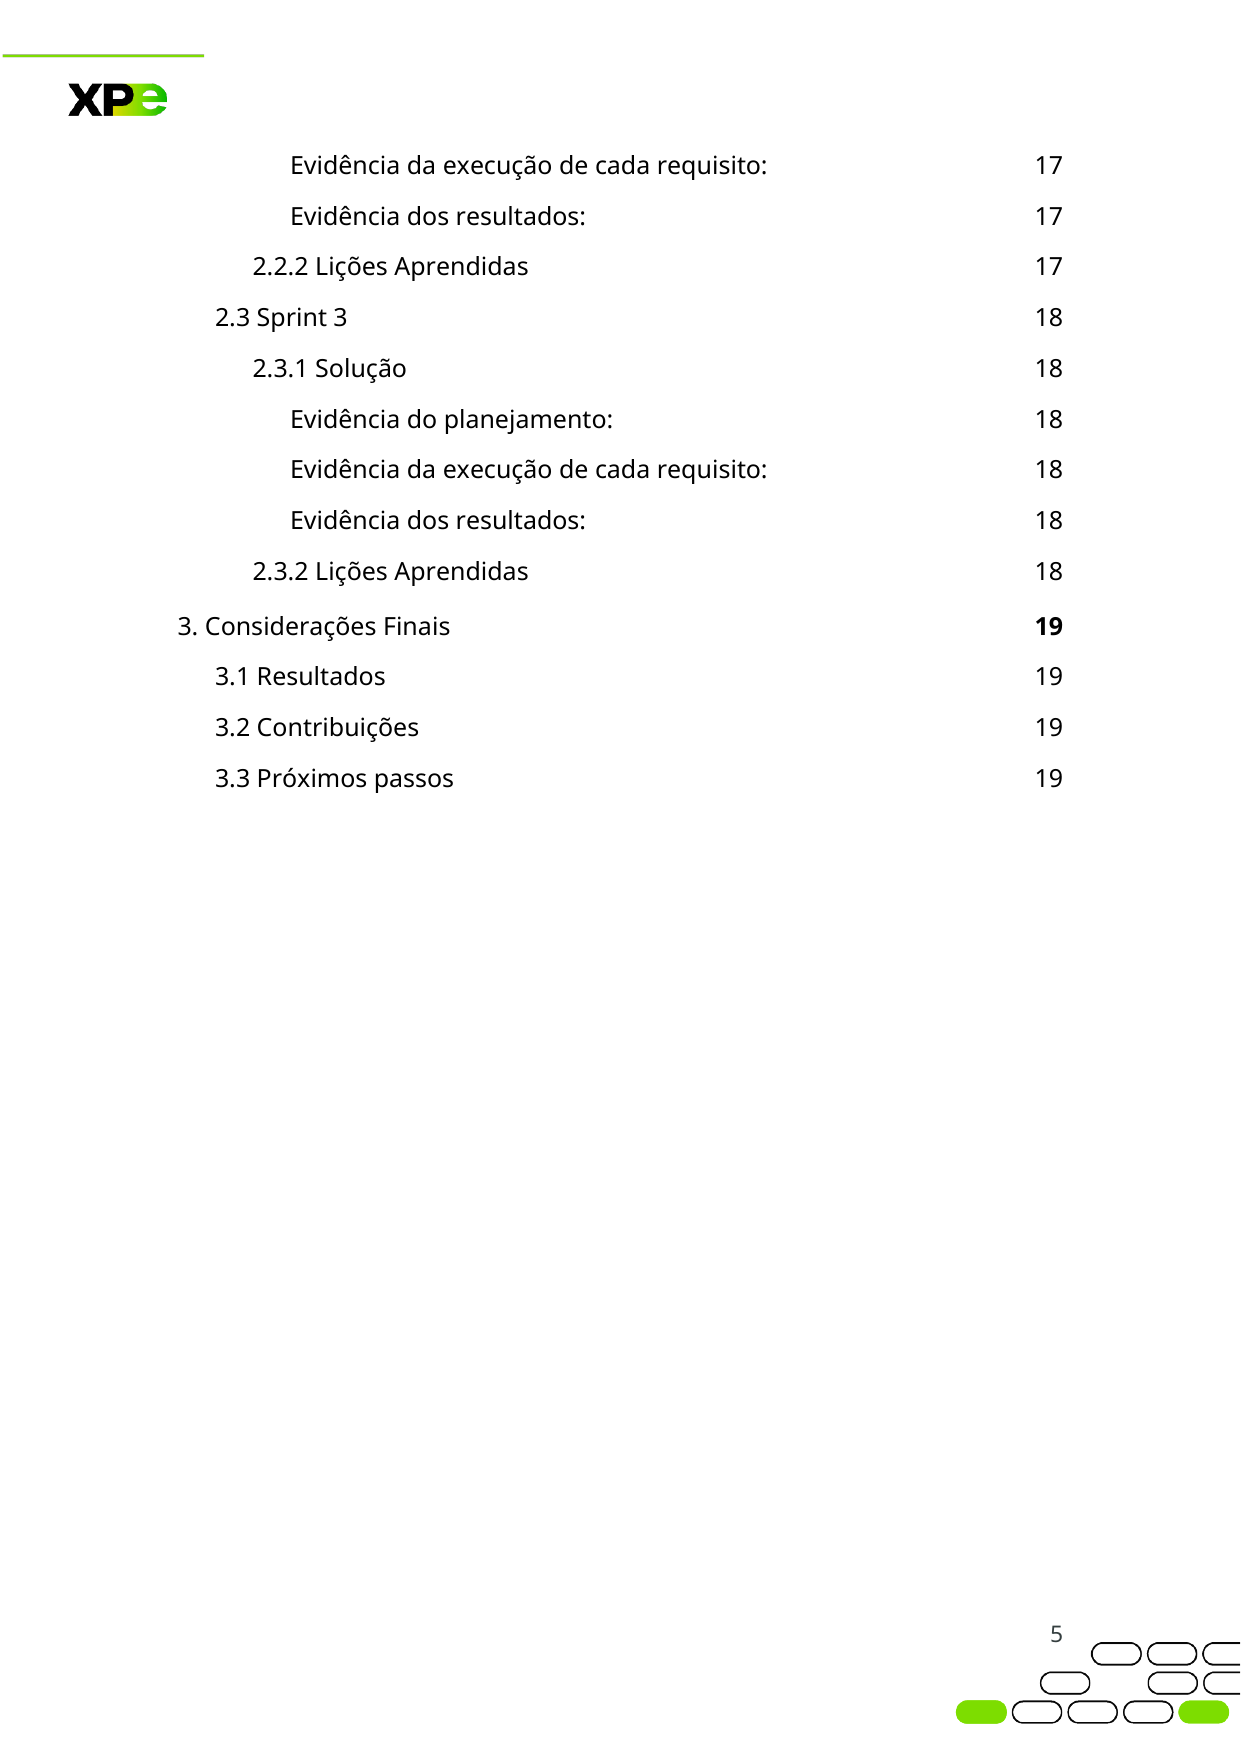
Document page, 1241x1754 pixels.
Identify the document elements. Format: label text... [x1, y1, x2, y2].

picture [955, 1642, 1241, 1724]
picture [2, 51, 205, 148]
text 2.2.2 Lições Aprendidas 17 [252, 249, 1063, 283]
text Evidência dos resultados: 17 [290, 198, 1063, 232]
text Evidência da execução de cada requisito: 18 [290, 452, 1063, 486]
text 3.3 Próximos passos 19 [215, 761, 1063, 794]
text 3. Considerações Finais 19 [177, 608, 1063, 642]
text 2.3.1 Solução 18 [252, 351, 1063, 384]
text 3.1 Resultados 19 [215, 659, 1063, 693]
text Evidência do planejamento: 18 [290, 401, 1063, 435]
text Evidência da execução de cada requisito: 17 [290, 148, 1063, 182]
text 2.3 Sprint 3 18 [215, 300, 1063, 334]
text 2.3.2 Lições Aprendidas 18 [252, 553, 1063, 587]
text 3.2 Contribuições 19 [215, 710, 1063, 744]
text Evidência dos resultados: 18 [290, 503, 1063, 537]
